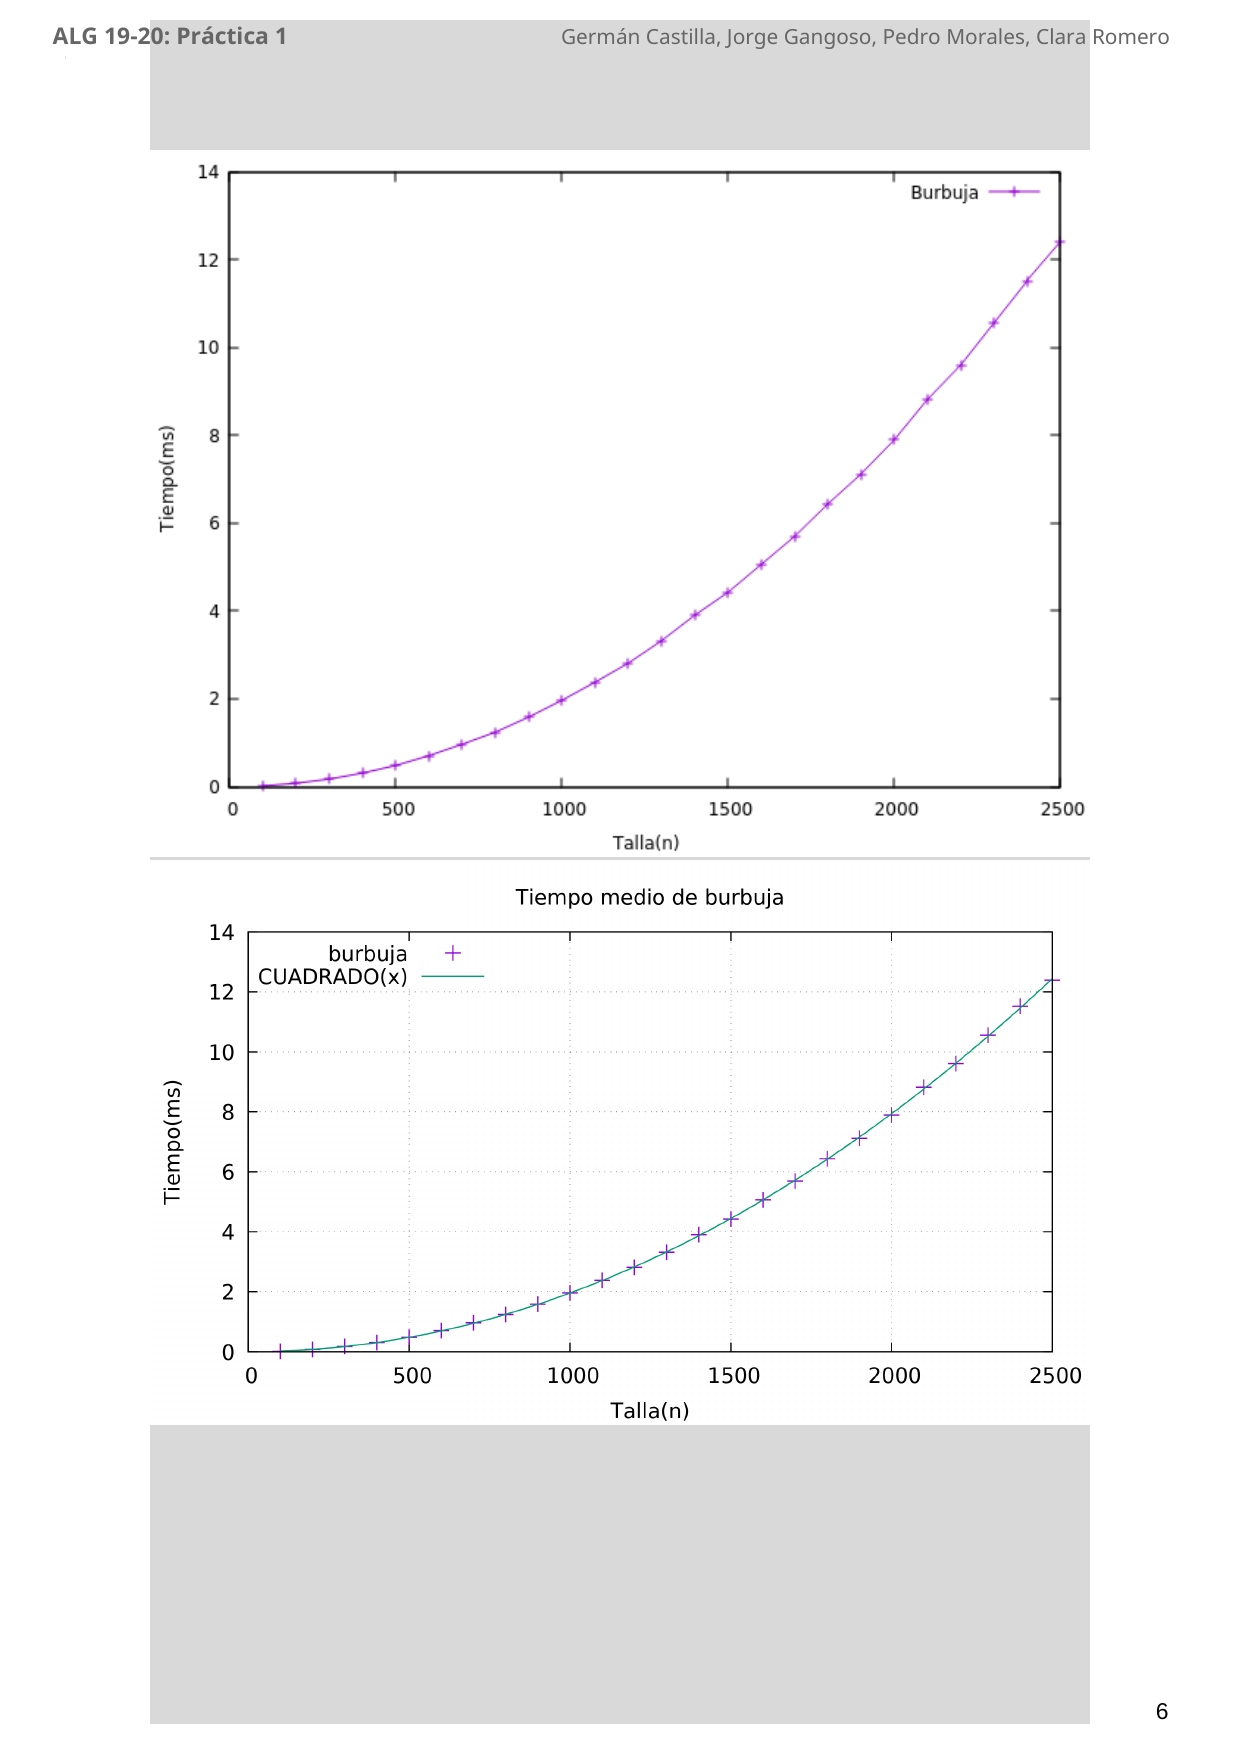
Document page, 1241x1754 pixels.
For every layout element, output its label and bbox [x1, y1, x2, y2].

picture [150, 150, 1091, 857]
picture [150, 860, 1091, 1425]
